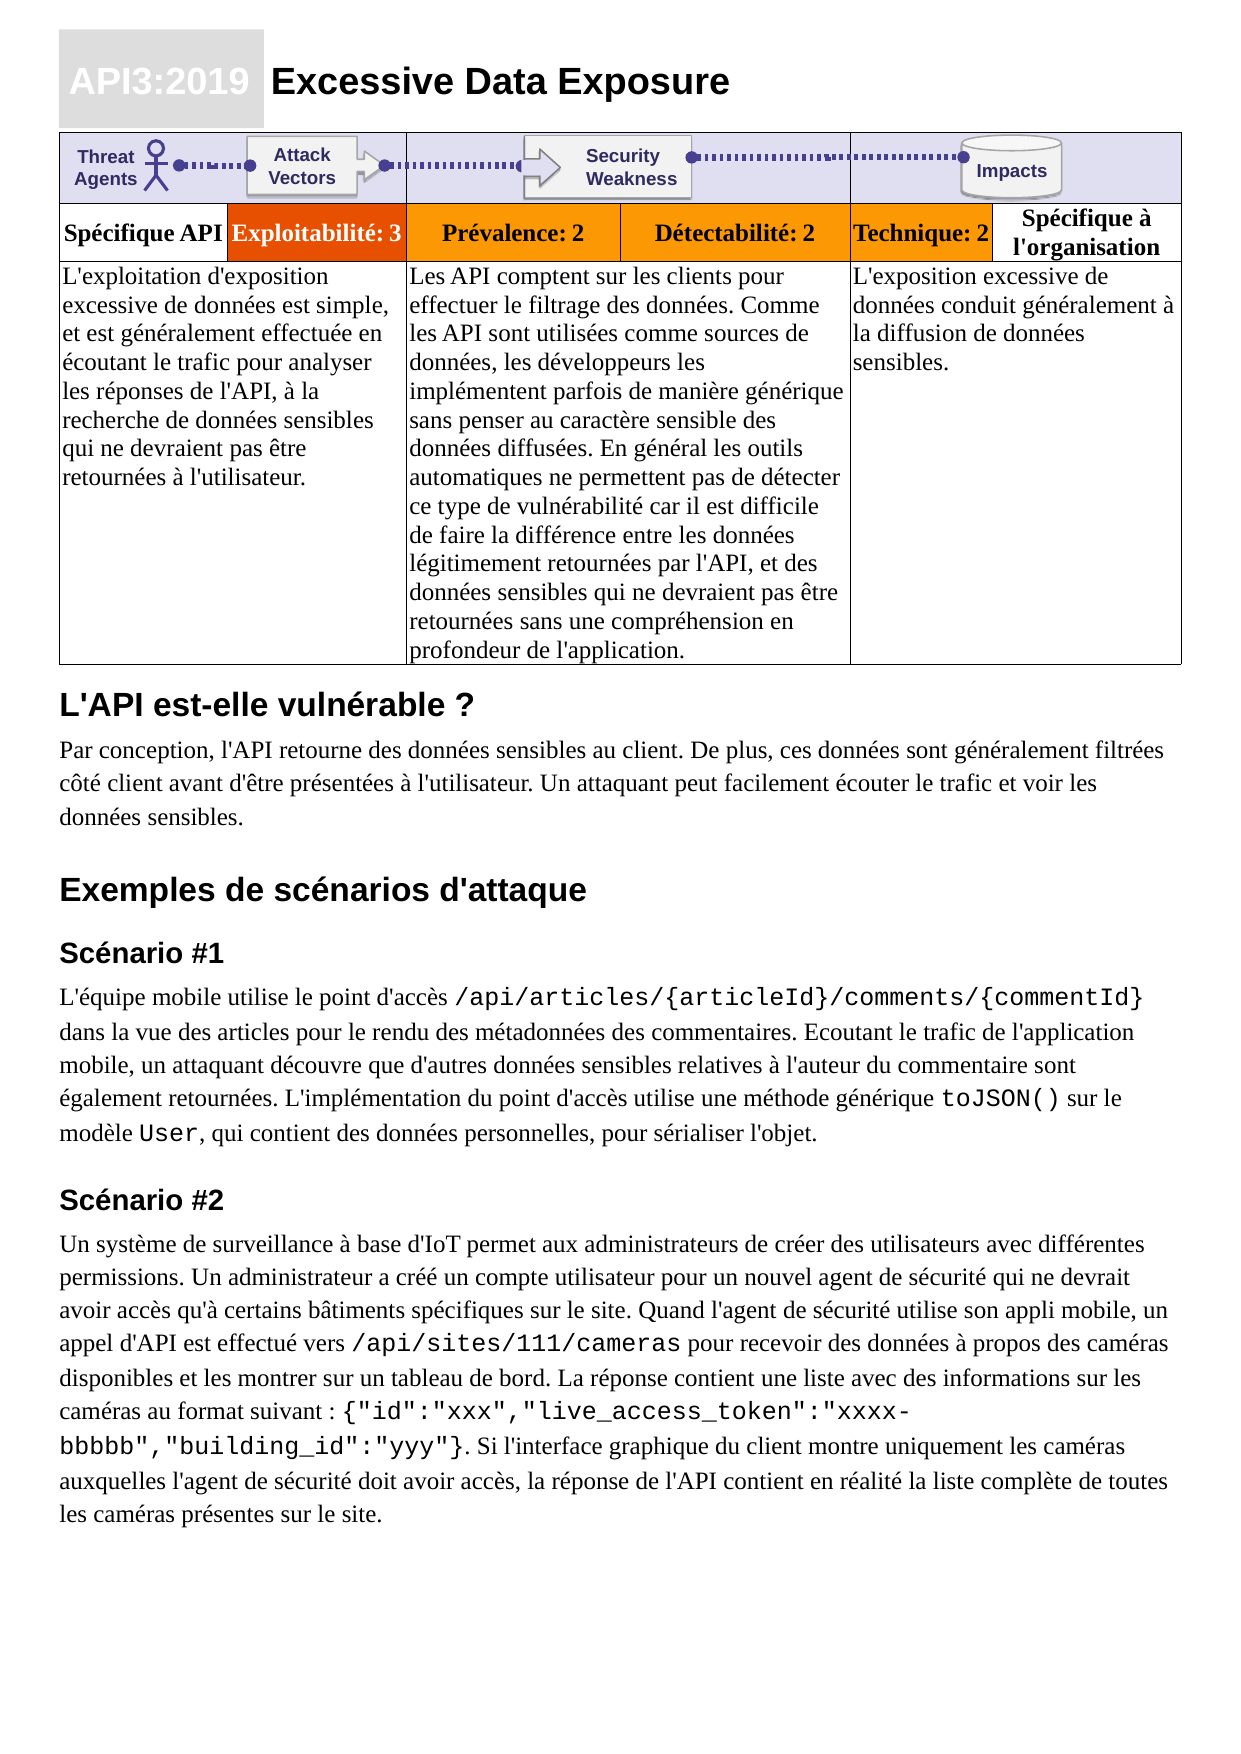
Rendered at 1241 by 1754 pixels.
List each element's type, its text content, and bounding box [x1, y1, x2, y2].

subtitle L'API est-elle vulnérable ? [59, 684, 1181, 723]
subtitle Scénario #2 [59, 1183, 1181, 1217]
text Par conception, l'API retourne des données sensibles au client. De plus, ces données sont généralement filtrées côté client avant d'être présentées à l'utilisateur. Un attaquant peut facilement écouter le trafic et voir les données sensibles. [59, 736, 1181, 830]
table_header [851, 133, 992, 203]
table_header [620, 133, 850, 203]
table_cell Spécifique API [60, 204, 227, 261]
table_cell Les API comptent sur les clients pour effectuer le filtrage des données. Comme les API sont utilisées comme sources de données, les développeurs les implémentent parfois de manière générique sans penser au caractère sensible des données diffusées. En général les outils automatiques ne permettent pas de détecter ce type de vulnérabilité car il est difficile de faire la différence entre les données légitimement retournées par l'API, et des données sensibles qui ne devraient pas être retournées sans une compréhension en profondeur de l'application. [407, 262, 850, 663]
table_cell Détectabilité: 2 [621, 204, 850, 261]
table_cell Technique: 2 [851, 204, 992, 261]
table_cell L'exploitation d'exposition excessive de données est simple, et est généralement effectuée en écoutant le trafic pour analyser les réponses de l'API, à la recherche de données sensibles qui ne devraient pas être retournées à l'utilisateur. [60, 262, 406, 663]
table_header [407, 133, 620, 203]
table_cell Prévalence: 2 [407, 204, 620, 261]
text L'équipe mobile utilise le point d'accès /api/articles/{articleId}/comments/{commentId} dans la vue des articles pour le rendu des métadonnées des commentaires. Ecoutant le trafic de l'application mobile, un attaquant découvre que d'autres données sensibles relatives à l'auteur du commentaire sont également retournées. L'implémentation du point d'accès utilise une méthode générique toJSON() sur le modèle User, qui contient des données personnelles, pour sérialiser l'objet. [59, 982, 1181, 1149]
table_header [60, 133, 227, 203]
table_cell L'exposition excessive de données conduit généralement à la diffusion de données sensibles. [851, 262, 1181, 663]
table_cell Exploitabilité: 3 [228, 204, 406, 261]
table_cell Spécifique à l'organisation [993, 204, 1181, 261]
text Un système de surveillance à base d'IoT permet aux administrateurs de créer des utilisateurs avec différentes permissions. Un administrateur a créé un compte utilisateur pour un nouvel agent de sécurité qui ne devrait avoir accès qu'à certains bâtiments spécifiques sur le site. Quand l'agent de sécurité utilise son appli mobile, un appel d'API est effectué vers /api/sites/111/cameras pour recevoir des données à propos des caméras disponibles et les montrer sur un tableau de bord. La réponse contient une liste avec des informations sur les caméras au format suivant : {"id":"xxx","live_access_token":"xxxx-bbbbb","building_id":"yyy"}. Si l'interface graphique du client montre uniquement les caméras auxquelles l'agent de sécurité doit avoir accès, la réponse de l'API contient en réalité la liste complète de toutes les caméras présentes sur le site. [59, 1229, 1181, 1528]
table_header [227, 133, 406, 203]
subtitle Exemples de scénarios d'attaque [59, 870, 1181, 909]
subtitle Scénario #1 [59, 936, 1181, 969]
table_header [992, 133, 1181, 203]
